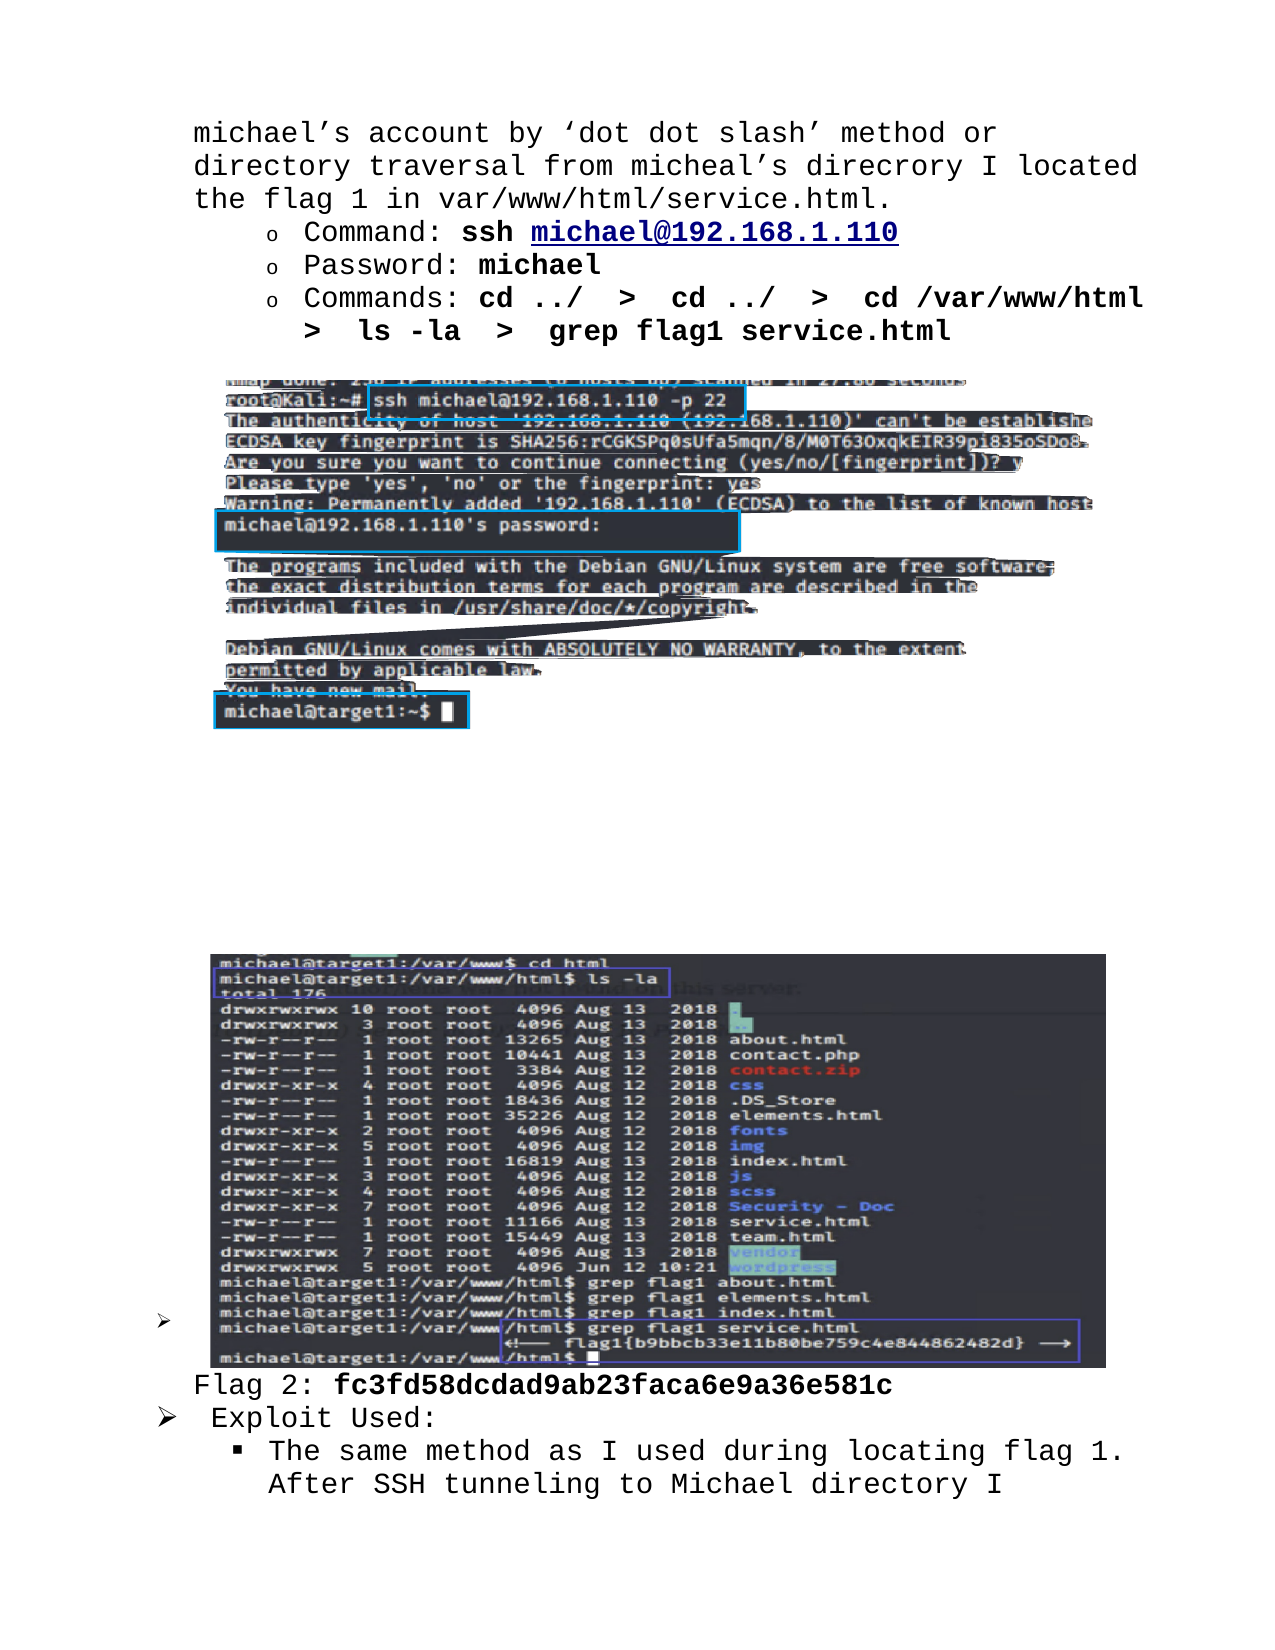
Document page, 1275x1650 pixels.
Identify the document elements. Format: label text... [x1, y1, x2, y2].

list Flag 2: fc3fd58dcdad9ab23faca6e9a36e581c [156, 1289, 1157, 1403]
list Command: ssh michael@192.168.1.110 [266, 217, 1157, 250]
list Commands: cd ../ > cd ../ > cd /var/www/html > ls -la > grep flag1 service.html [266, 283, 1157, 349]
list Password: michael [266, 250, 1157, 283]
list michael’s account by ‘dot dot slash’ method or directory traversal from micheal’s direcrory I located the flag 1 in var/www/html/service.html. [156, 118, 1157, 217]
list The same method as I used during locating flag 1. After SSH tunneling to Michael directory I [231, 1436, 1157, 1502]
list Exploit Used: [156, 1403, 1157, 1436]
